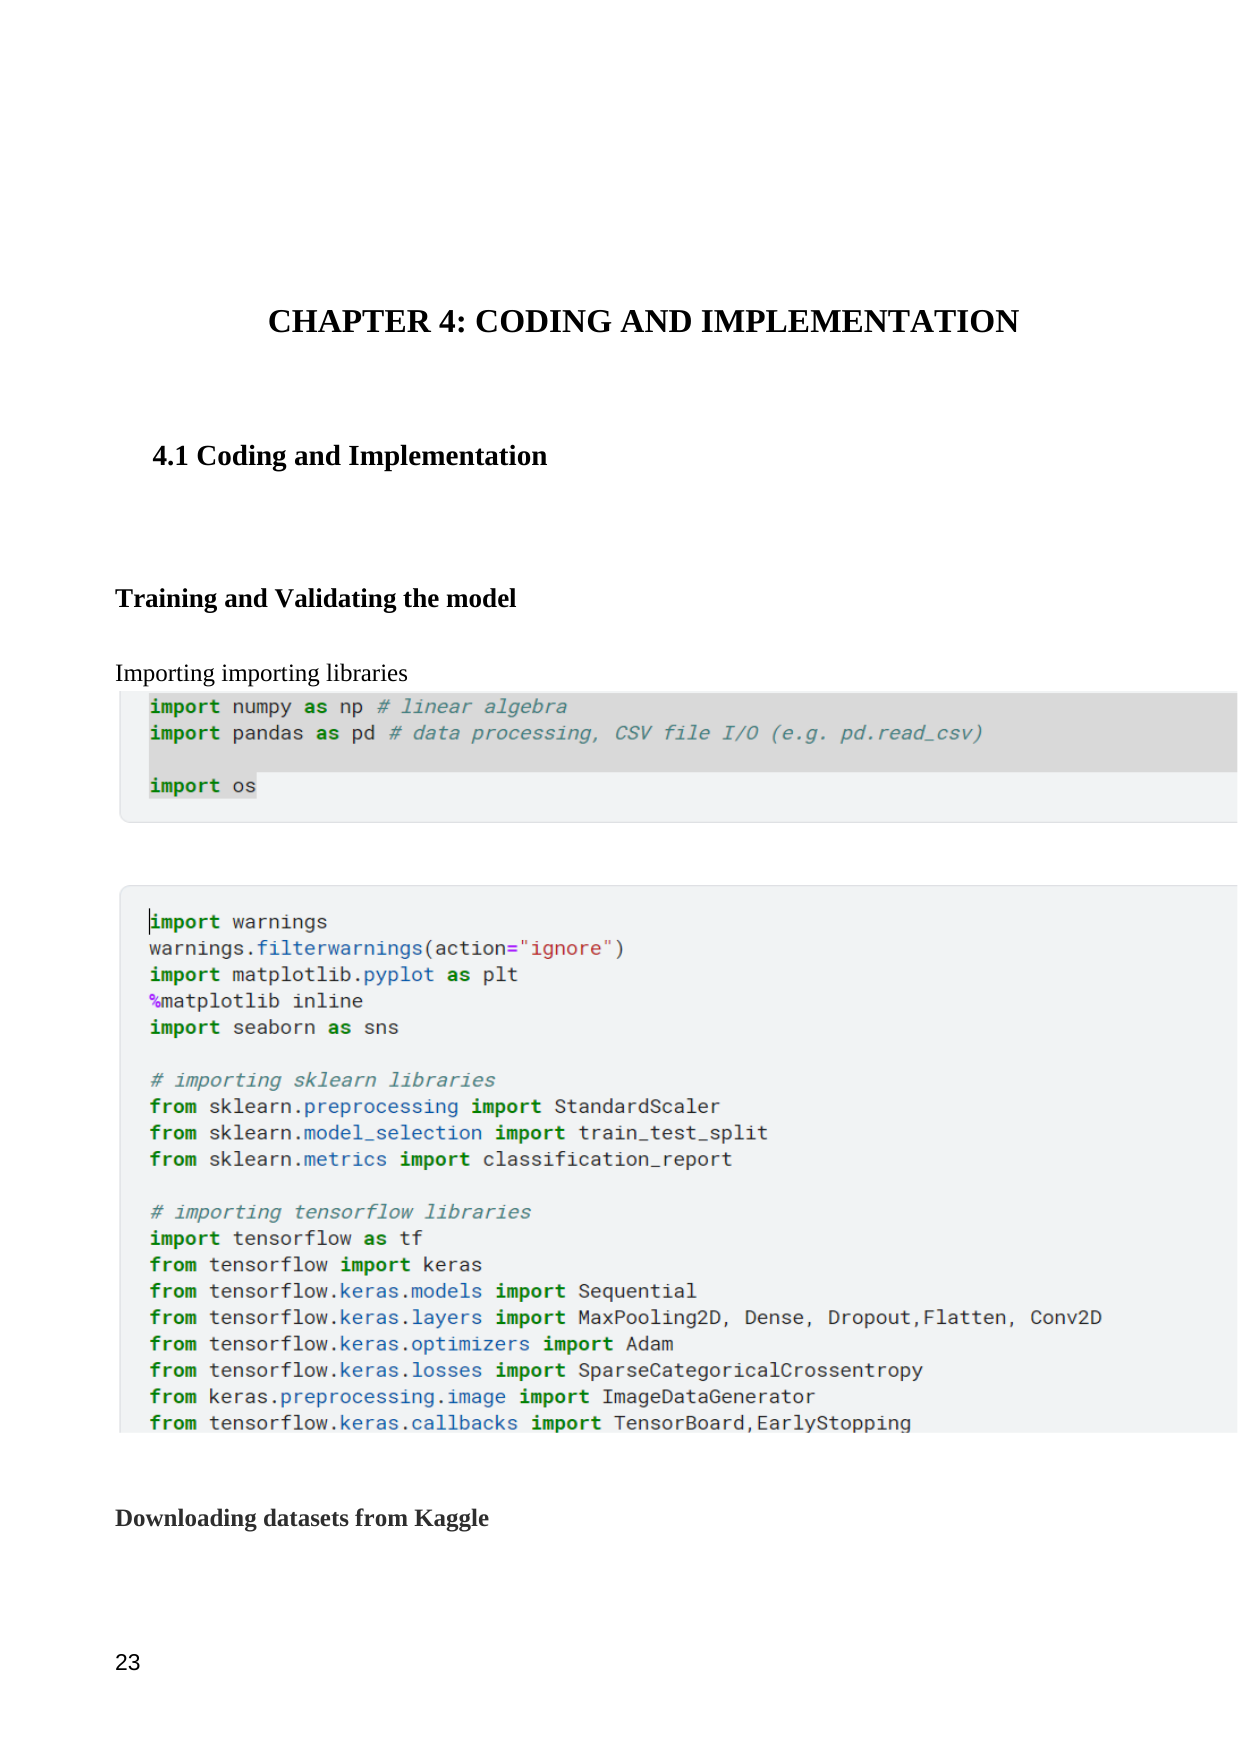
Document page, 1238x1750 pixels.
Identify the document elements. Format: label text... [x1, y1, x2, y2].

subtitle CHAPTER 4: CODING AND IMPLEMENTATION [152, 301, 1135, 339]
title Training and Validating the model [115, 582, 1133, 613]
picture [115, 691, 1238, 1437]
text Importing importing libraries [115, 658, 1133, 687]
subtitle 4.1 Coding and Implementation [152, 438, 1135, 472]
subtitle Downloading datasets from Kaggle [115, 1503, 1133, 1531]
